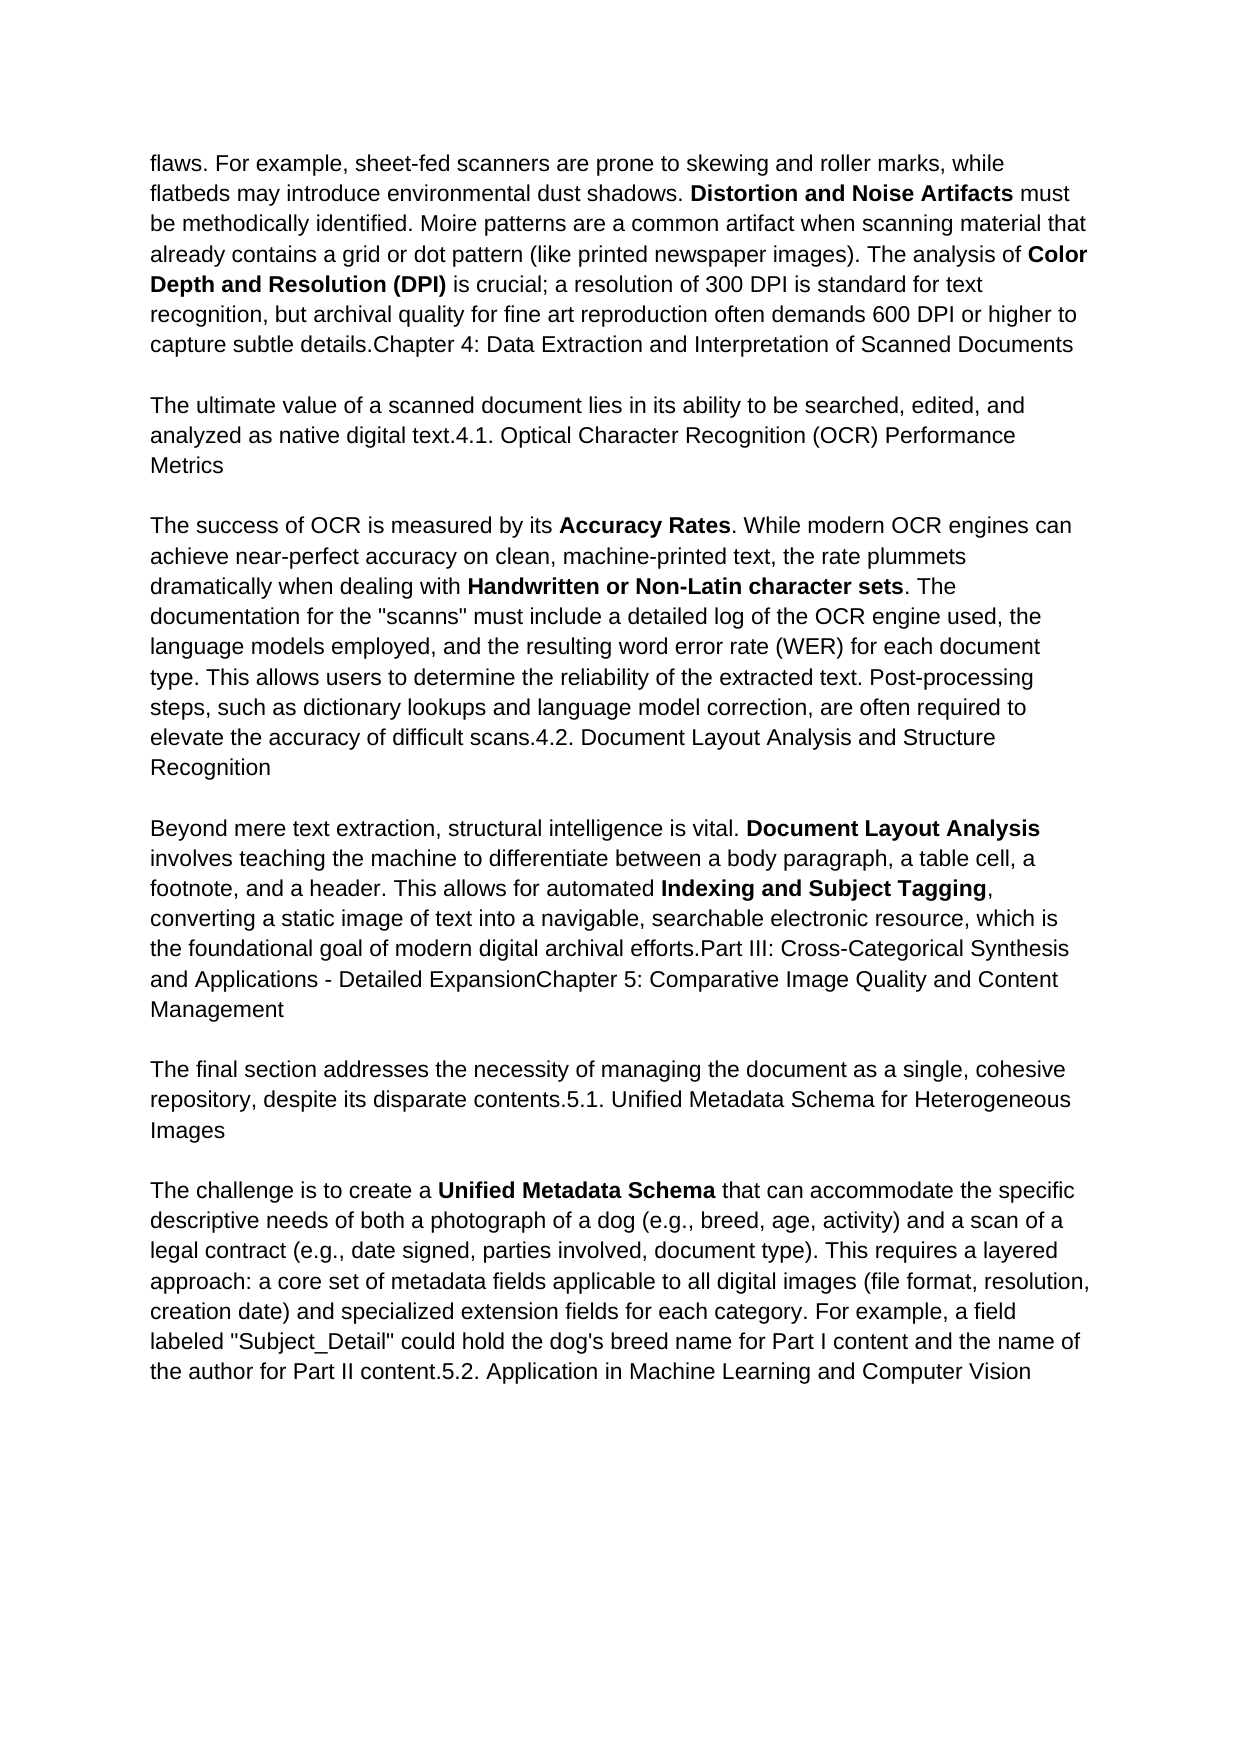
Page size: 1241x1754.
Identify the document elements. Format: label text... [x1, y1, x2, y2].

text The success of OCR is measured by its Accuracy Rates. While modern OCR engines can achieve near-perfect accuracy on clean, machine-printed text, the rate plummets dramatically when dealing with Handwritten or Non-Latin character sets. The documentation for the "scanns" must include a detailed log of the OCR engine used, the language models employed, and the resulting word error rate (WER) for each document type. This allows users to determine the reliability of the extracted text. Post-processing steps, such as dictionary lookups and language model correction, are often required to elevate the accuracy of difficult scans.4.2. Document Layout Analysis and Structure Recognition [150, 512, 1090, 781]
text The ultimate value of a scanned document lies in its ability to be searched, edited, and analyzed as native digital text.4.1. Optical Character Recognition (OCR) Performance Metrics [150, 392, 1090, 478]
text The final section addresses the necessity of managing the document as a single, cohesive repository, despite its disparate contents.5.1. Unified Metadata Schema for Heterogeneous Images [150, 1056, 1090, 1143]
text The challenge is to create a Unified Metadata Schema that can accommodate the specific descriptive needs of both a photograph of a dog (e.g., breed, age, activity) and a scan of a legal contract (e.g., date signed, parties involved, document type). This requires a layered approach: a core set of metadata fields applicable to all digital images (file format, resolution, creation date) and specialized extension fields for each category. For example, a field labeled "Subject_Detail" could hold the dog's breed name for Part I content and the name of the author for Part II content.5.2. Application in Machine Learning and Computer Vision [150, 1177, 1090, 1385]
text flaws. For example, sheet-fed scanners are prone to skewing and roller marks, while flatbeds may introduce environmental dust shadows. Distortion and Noise Artifacts must be methodically identified. Moire patterns are a common artifact when scanning material that already contains a grid or dot pattern (like printed newspaper images). The analysis of Color Depth and Resolution (DPI) is crucial; a resolution of 300 DPI is standard for text recognition, but archival quality for fine art reproduction often demands 600 DPI or higher to capture subtle details.Chapter 4: Data Extraction and Interpretation of Scanned Documents [150, 150, 1090, 358]
text Beyond mere text extraction, structural intelligence is vital. Document Layout Analysis involves teaching the machine to differentiate between a body paragraph, a table cell, a footnote, and a header. This allows for automated Indexing and Subject Tagging, converting a static image of text into a navigable, searchable electronic resource, which is the foundational goal of modern digital archival efforts.Part III: Cross-Categorical Synthesis and Applications - Detailed ExpansionChapter 5: Comparative Image Quality and Content Management [150, 814, 1090, 1022]
